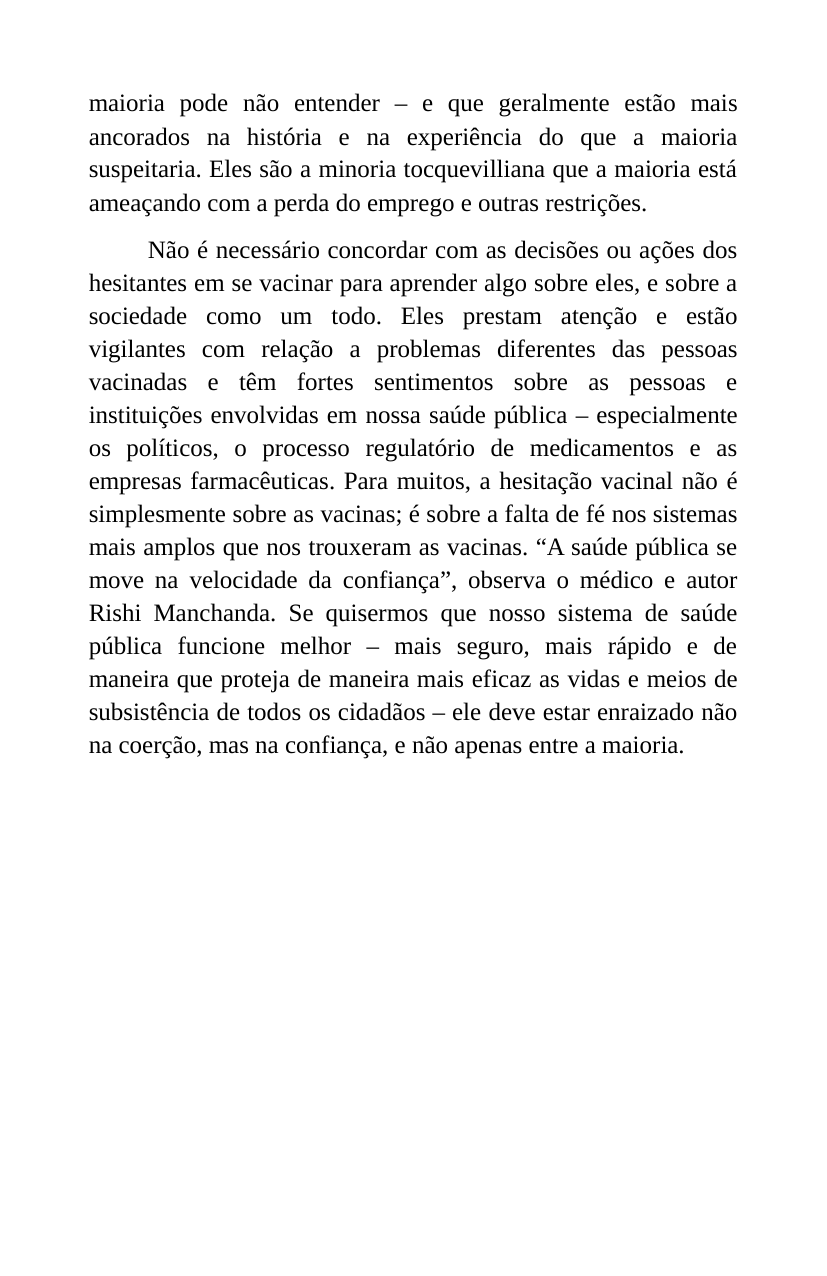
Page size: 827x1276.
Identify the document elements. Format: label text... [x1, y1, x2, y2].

text Não é necessário concordar com as decisões ou ações dos hesitantes em se vacinar para aprender algo sobre eles, e sobre a sociedade como um todo. Eles prestam atenção e estão vigilantes com relação a problemas diferentes das pessoas vacinadas e têm fortes sentimentos sobre as pessoas e instituições envolvidas em nossa saúde pública – especialmente os políticos, o processo regulatório de medicamentos e as empresas farmacêuticas. Para muitos, a hesitação vacinal não é simplesmente sobre as vacinas; é sobre a falta de fé nos sistemas mais amplos que nos trouxeram as vacinas. “A saúde pública se move na velocidade da confiança”, observa o médico e autor Rishi Manchanda. Se quisermos que nosso sistema de saúde pública funcione melhor – mais seguro, mais rápido e de maneira que proteja de maneira mais eficaz as vidas e meios de subsistência de todos os cidadãos – ele deve estar enraizado não na coerção, mas na confiança, e não apenas entre a maioria. [88, 235, 738, 759]
text maioria pode não entender – e que geralmente estão mais ancorados na história e na experiência do que a maioria suspeitaria. Eles são a minoria tocquevilliana que a maioria está ameaçando com a perda do emprego e outras restrições. [88, 88, 738, 216]
